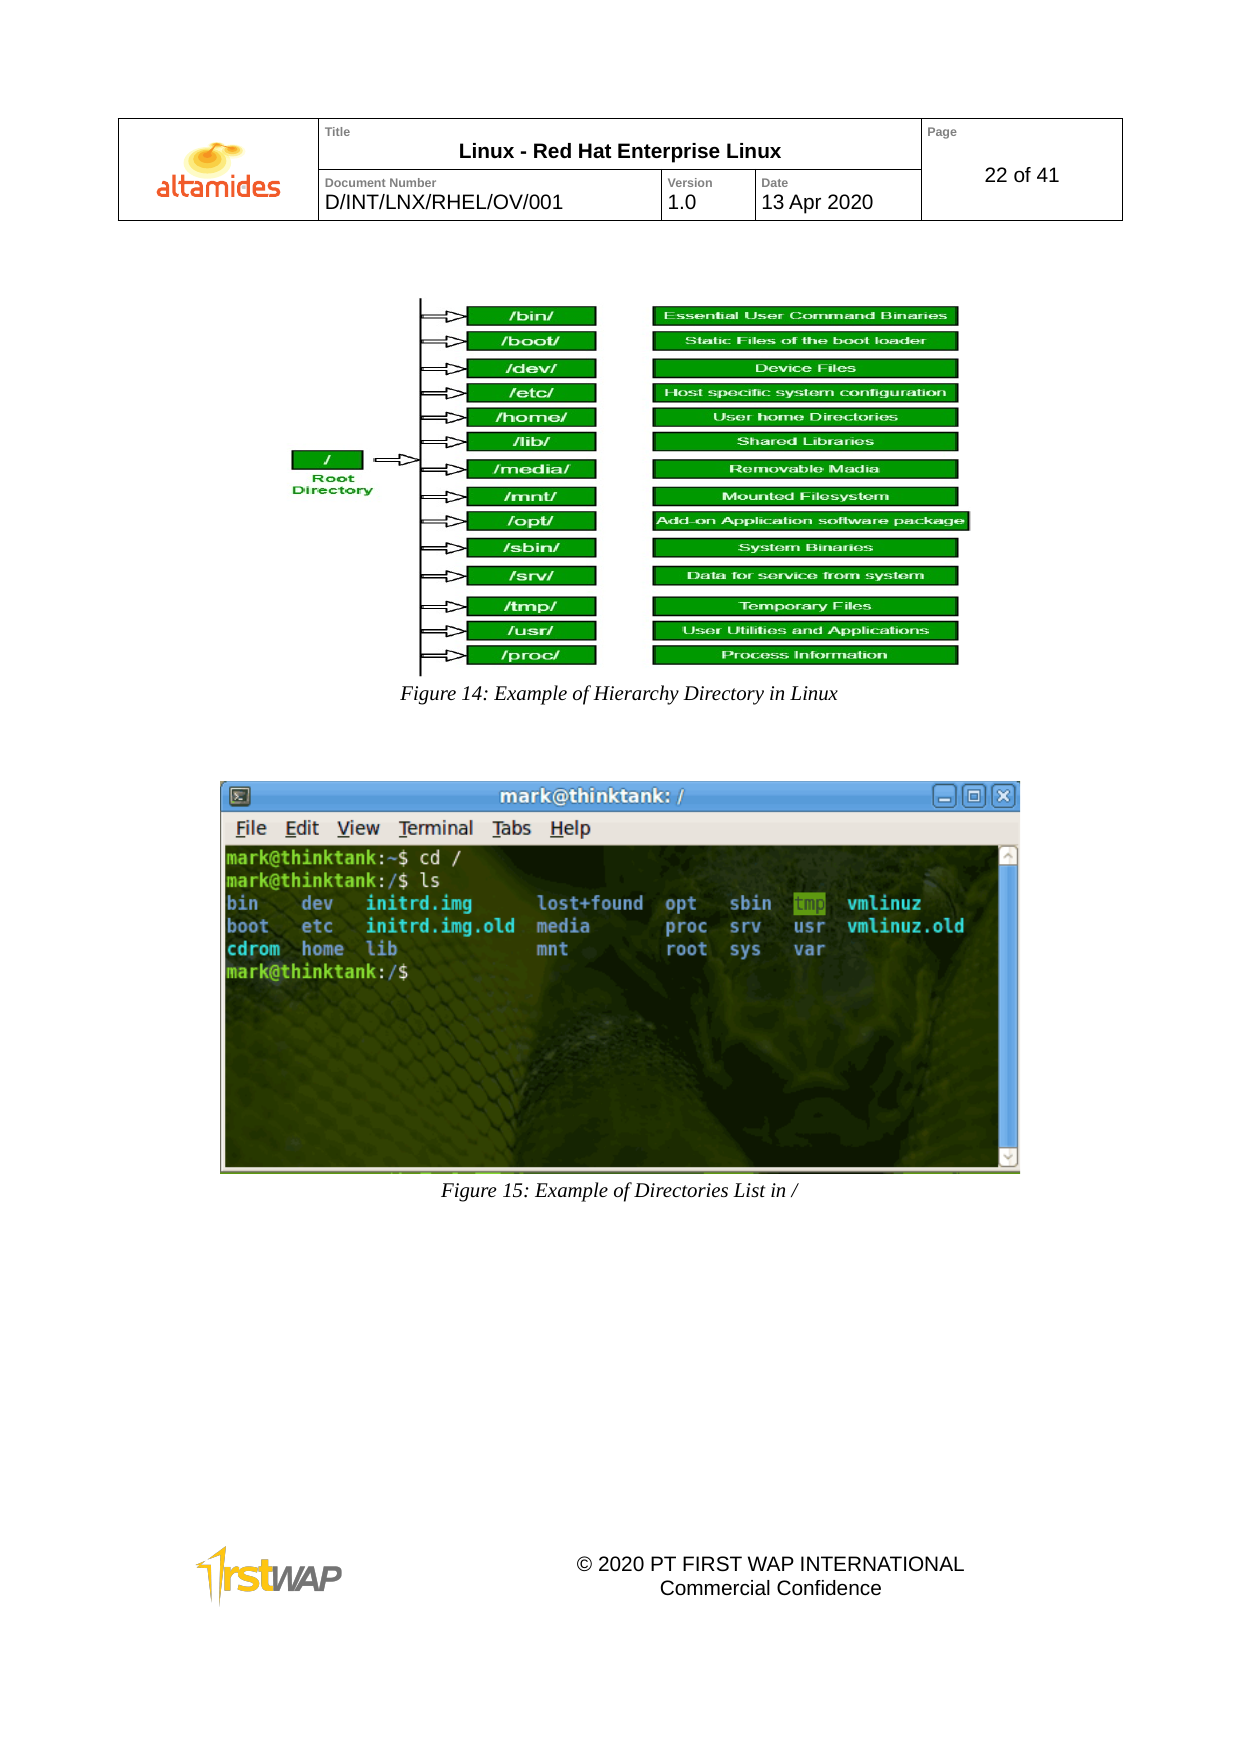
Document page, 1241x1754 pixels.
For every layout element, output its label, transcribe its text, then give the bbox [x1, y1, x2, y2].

picture [269, 297, 971, 677]
text Figure 14: Example of Hierarchy Directory in Linux [270, 677, 971, 705]
text Figure 15: Example of Directories List in / [220, 1174, 1020, 1202]
picture [195, 1546, 342, 1607]
picture [220, 781, 1020, 1174]
